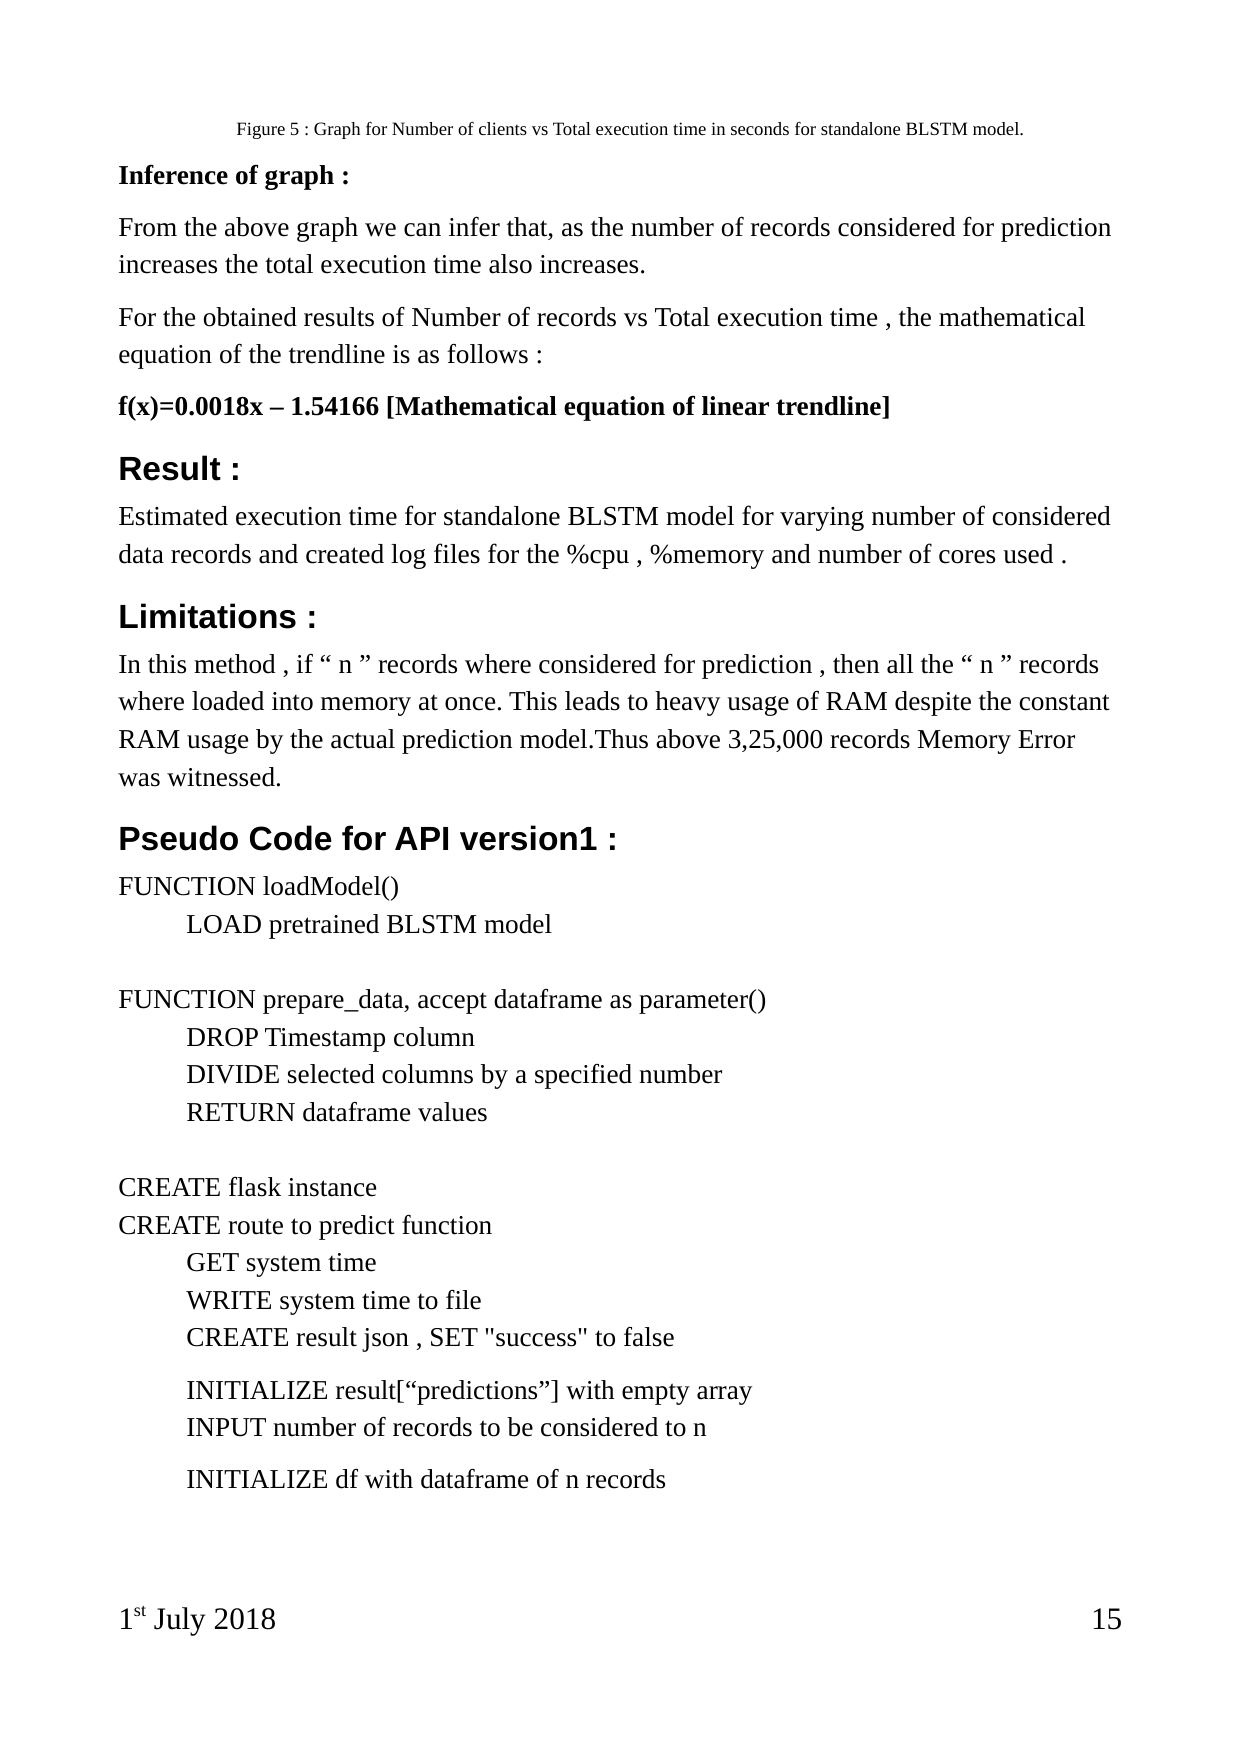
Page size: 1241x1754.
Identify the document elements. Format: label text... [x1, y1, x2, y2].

text INITIALIZE df with dataframe of n records [118, 1463, 1122, 1495]
subtitle Result : [118, 449, 1122, 487]
text FUNCTION loadModel() LOAD pretrained BLSTM model FUNCTION prepare_data, accept dataframe as parameter() DROP Timestamp column DIVIDE selected columns by a specified number RETURN dataframe values CREATE flask instance CREATE route to predict function GET system time WRITE system time to file CREATE result json , SET "success" to false [118, 870, 1122, 1353]
text Estimated execution time for standalone BLSTM model for varying number of considered data records and created log files for the %cpu , %memory and number of cores used . [118, 500, 1122, 569]
text Inference of graph : [118, 158, 1122, 190]
subtitle Pseudo Code for API version1 : [118, 819, 1122, 858]
subtitle Limitations : [118, 597, 1122, 635]
text In this method , if “ n ” records where considered for prediction , then all the “ n ” records where loaded into memory at once. This leads to heavy usage of RAM despite the constant RAM usage by the actual prediction model.Thus above 3,25,000 records Memory Error was witnessed. [118, 648, 1122, 792]
text INITIALIZE result[“predictions”] with empty array INPUT number of records to be considered to n [118, 1373, 1122, 1442]
text f(x)=0.0018x – 1.54166 [Mathematical equation of linear trendline] [118, 390, 1122, 422]
text Figure 5 : Graph for Number of clients vs Total execution time in seconds for standalone BLSTM model. [118, 118, 1122, 140]
text From the above graph we can infer that, as the number of records considered for prediction increases the total execution time also increases. [118, 211, 1122, 280]
text For the obtained results of Number of records vs Total execution time , the mathematical equation of the trendline is as follows : [118, 301, 1122, 369]
